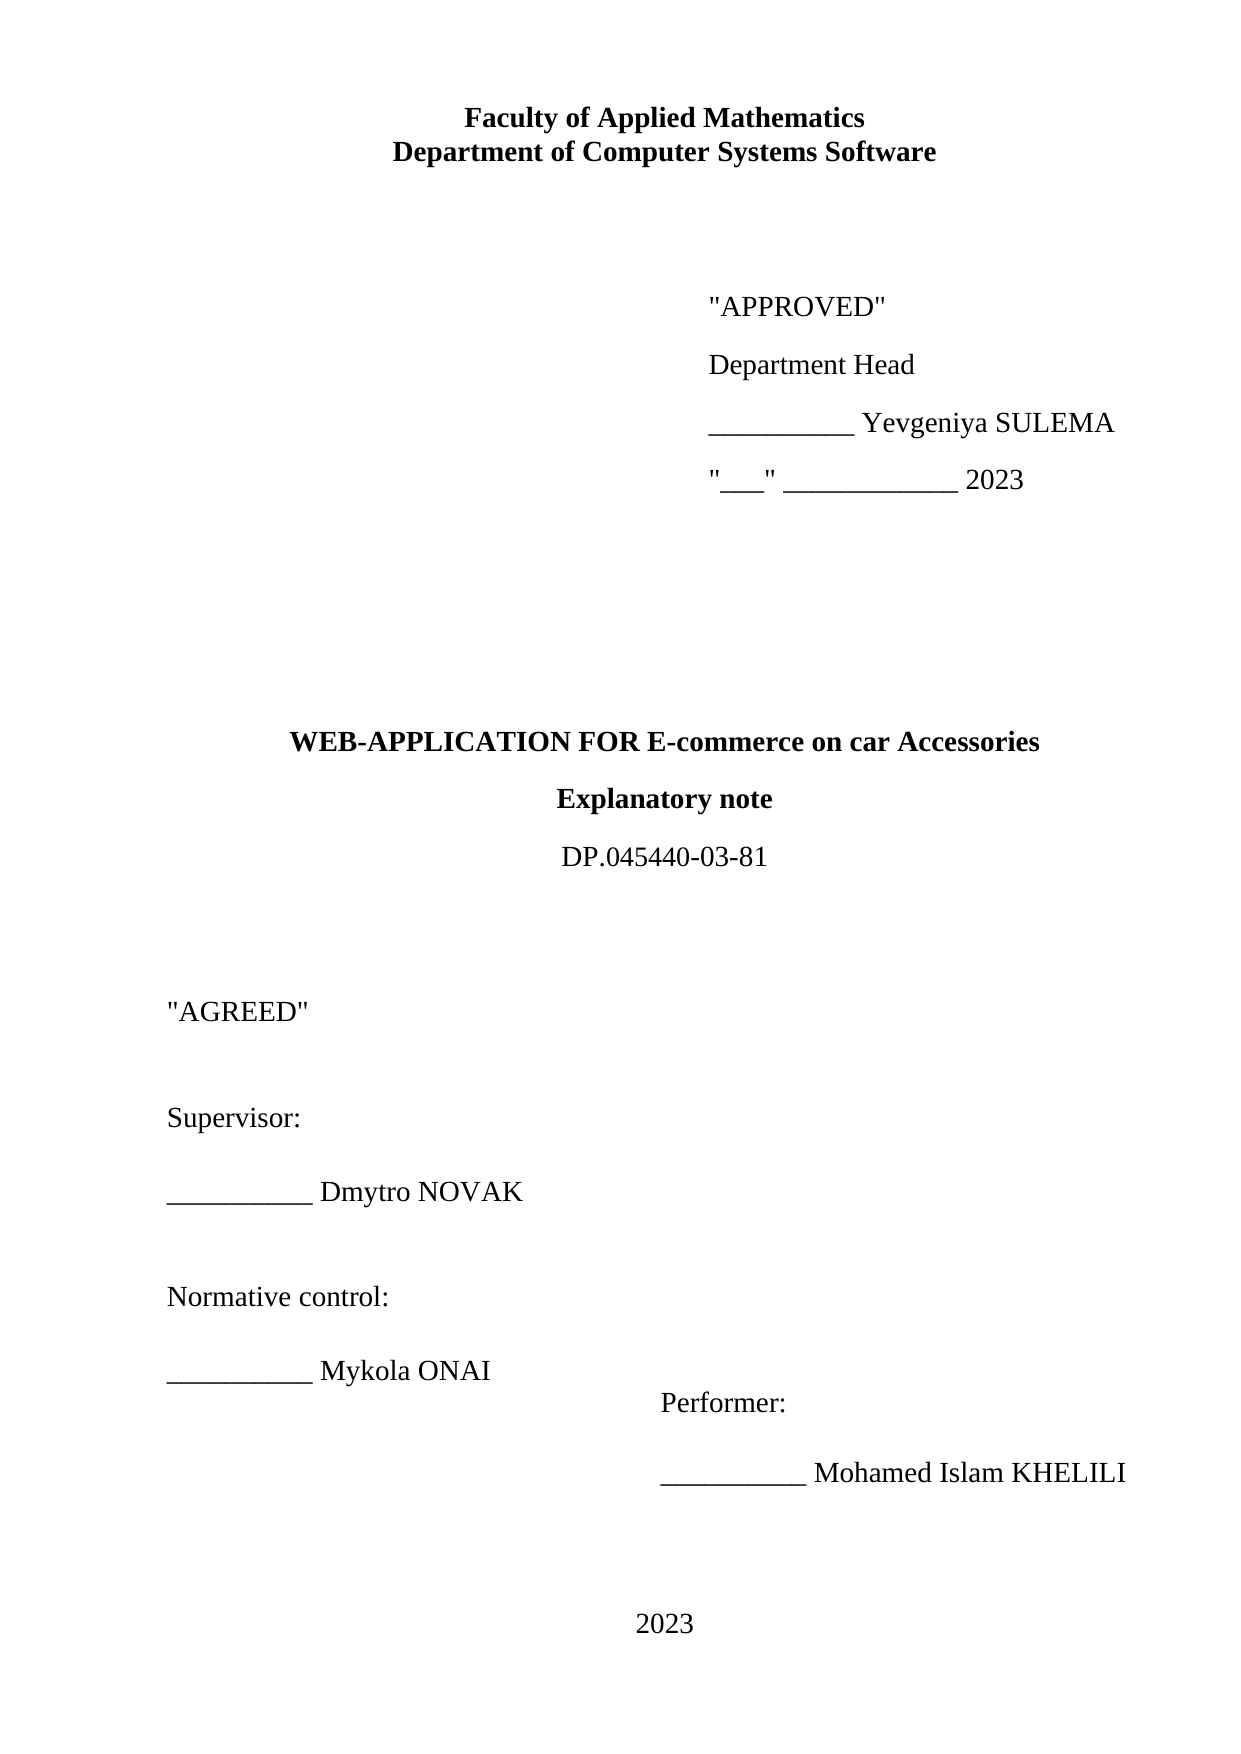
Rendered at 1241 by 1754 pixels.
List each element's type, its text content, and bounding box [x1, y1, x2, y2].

text Faculty of Applied Mathematics [150, 100, 1179, 134]
text "AGREED" [167, 994, 1152, 1028]
text 2023 [150, 1607, 1179, 1640]
text "___" ____________ 2023 [708, 462, 1152, 496]
text __________ Mykola ONAI [167, 1353, 1152, 1386]
text Explanatory note [150, 781, 1179, 815]
text Supervisor: [167, 1100, 1152, 1134]
text __________ Mohamed Islam KHELILI [660, 1455, 1152, 1488]
text Department Head [708, 347, 1152, 381]
text Performer: [660, 1386, 1152, 1419]
text __________ Dmytro NOVAK [167, 1174, 1152, 1207]
text __________ Yevgeniya SULEMA [708, 405, 1152, 438]
text WEB-APPLICATION FOR E-commerce on car Accessories [150, 724, 1179, 757]
text "APPROVED" [708, 289, 1152, 323]
text DP.045440-03-81 [150, 839, 1179, 873]
text Department of Computer Systems Software [150, 134, 1179, 167]
text Normative control: [167, 1279, 1152, 1313]
